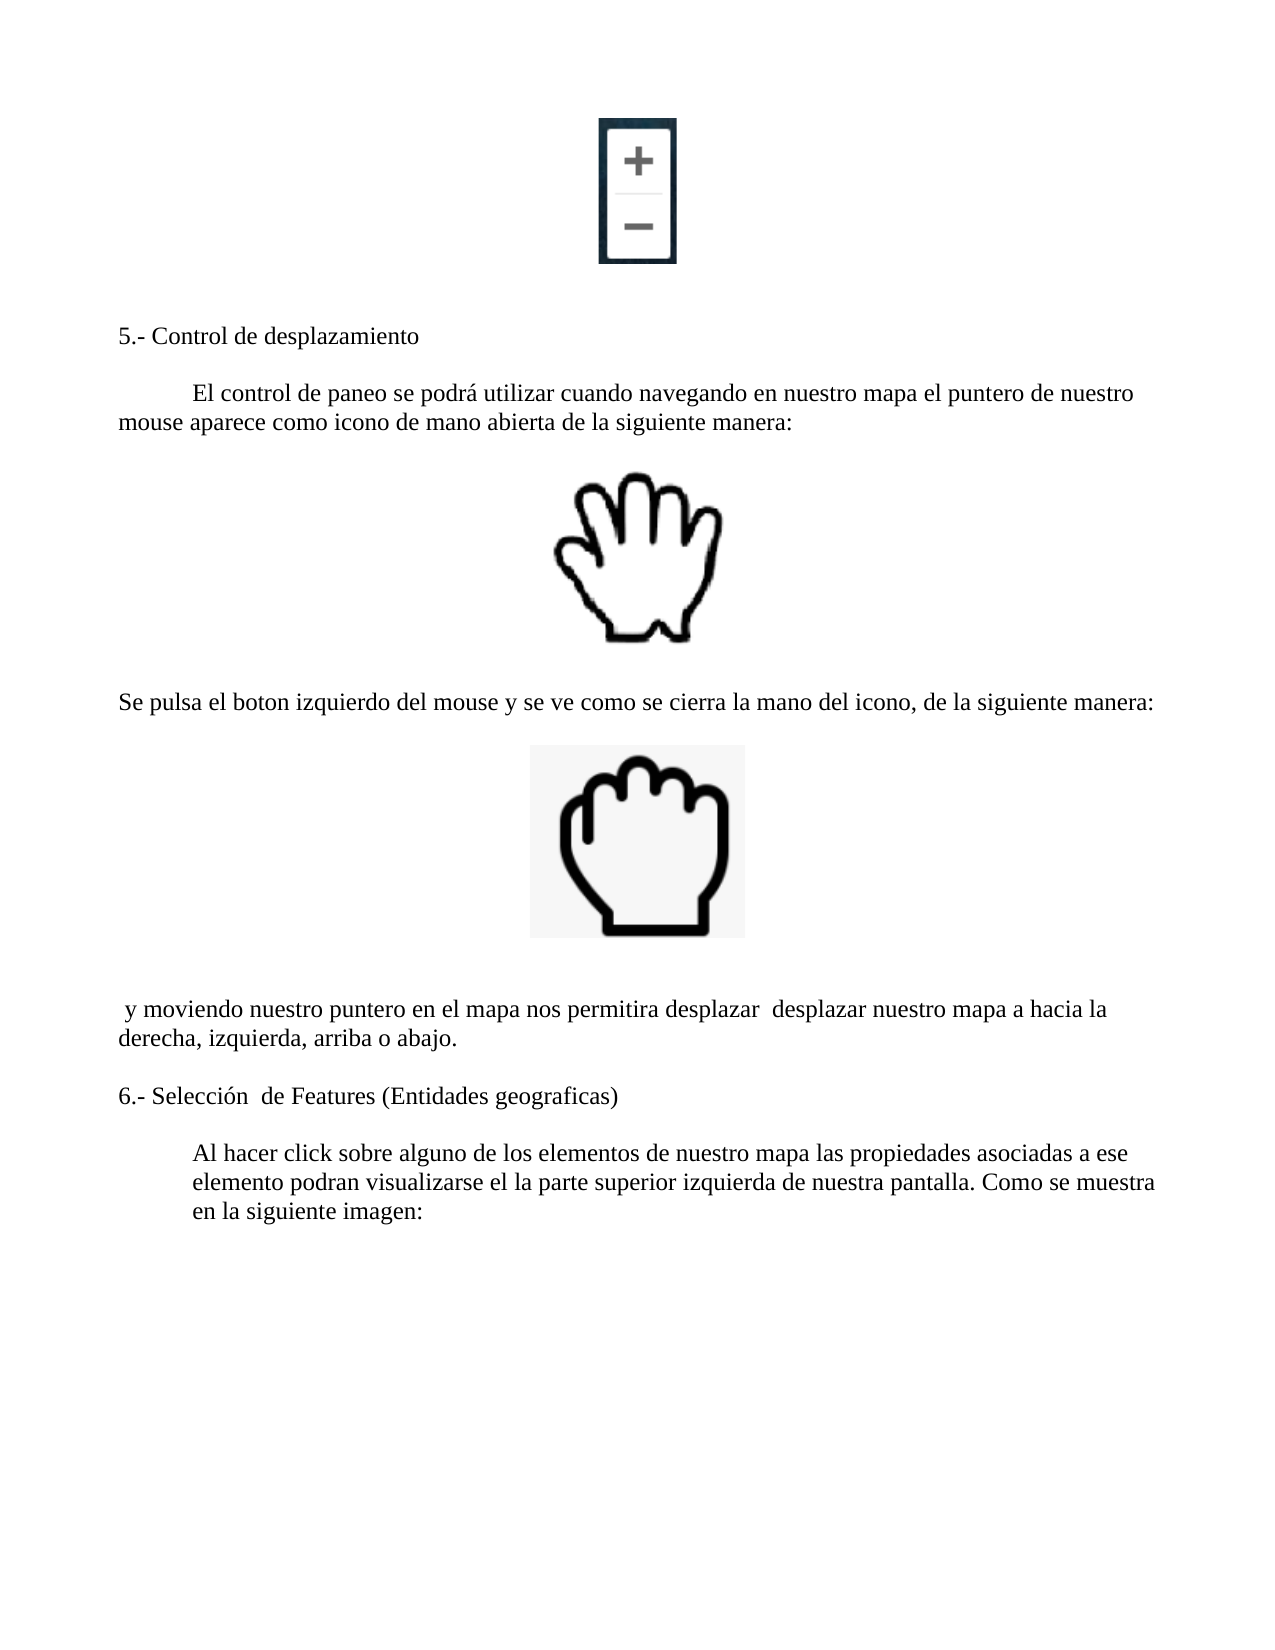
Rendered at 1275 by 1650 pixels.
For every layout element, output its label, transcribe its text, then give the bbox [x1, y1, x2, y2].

text 6.- Selección de Features (Entidades geograficas) [118, 1081, 1157, 1109]
text Se pulsa el boton izquierdo del mouse y se ve como se cierra la mano del icono, de la siguiente manera: [118, 687, 1157, 716]
text Al hacer click sobre alguno de los elementos de nuestro mapa las propiedades asociadas a ese elemento podran visualizarse el la parte superior izquierda de nuestra pantalla. Como se muestra en la siguiente imagen: [118, 1138, 1157, 1224]
text y moviendo nuestro puntero en el mapa nos permitira desplazar desplazar nuestro mapa a hacia la derecha, izquierda, arriba o abajo. [118, 994, 1157, 1052]
text El control de paneo se podrá utilizar cuando navegando en nuestro mapa el puntero de nuestro mouse aparece como icono de mano abierta de la siguiente manera: [118, 378, 1157, 436]
text 5.- Control de desplazamiento [118, 321, 1157, 350]
